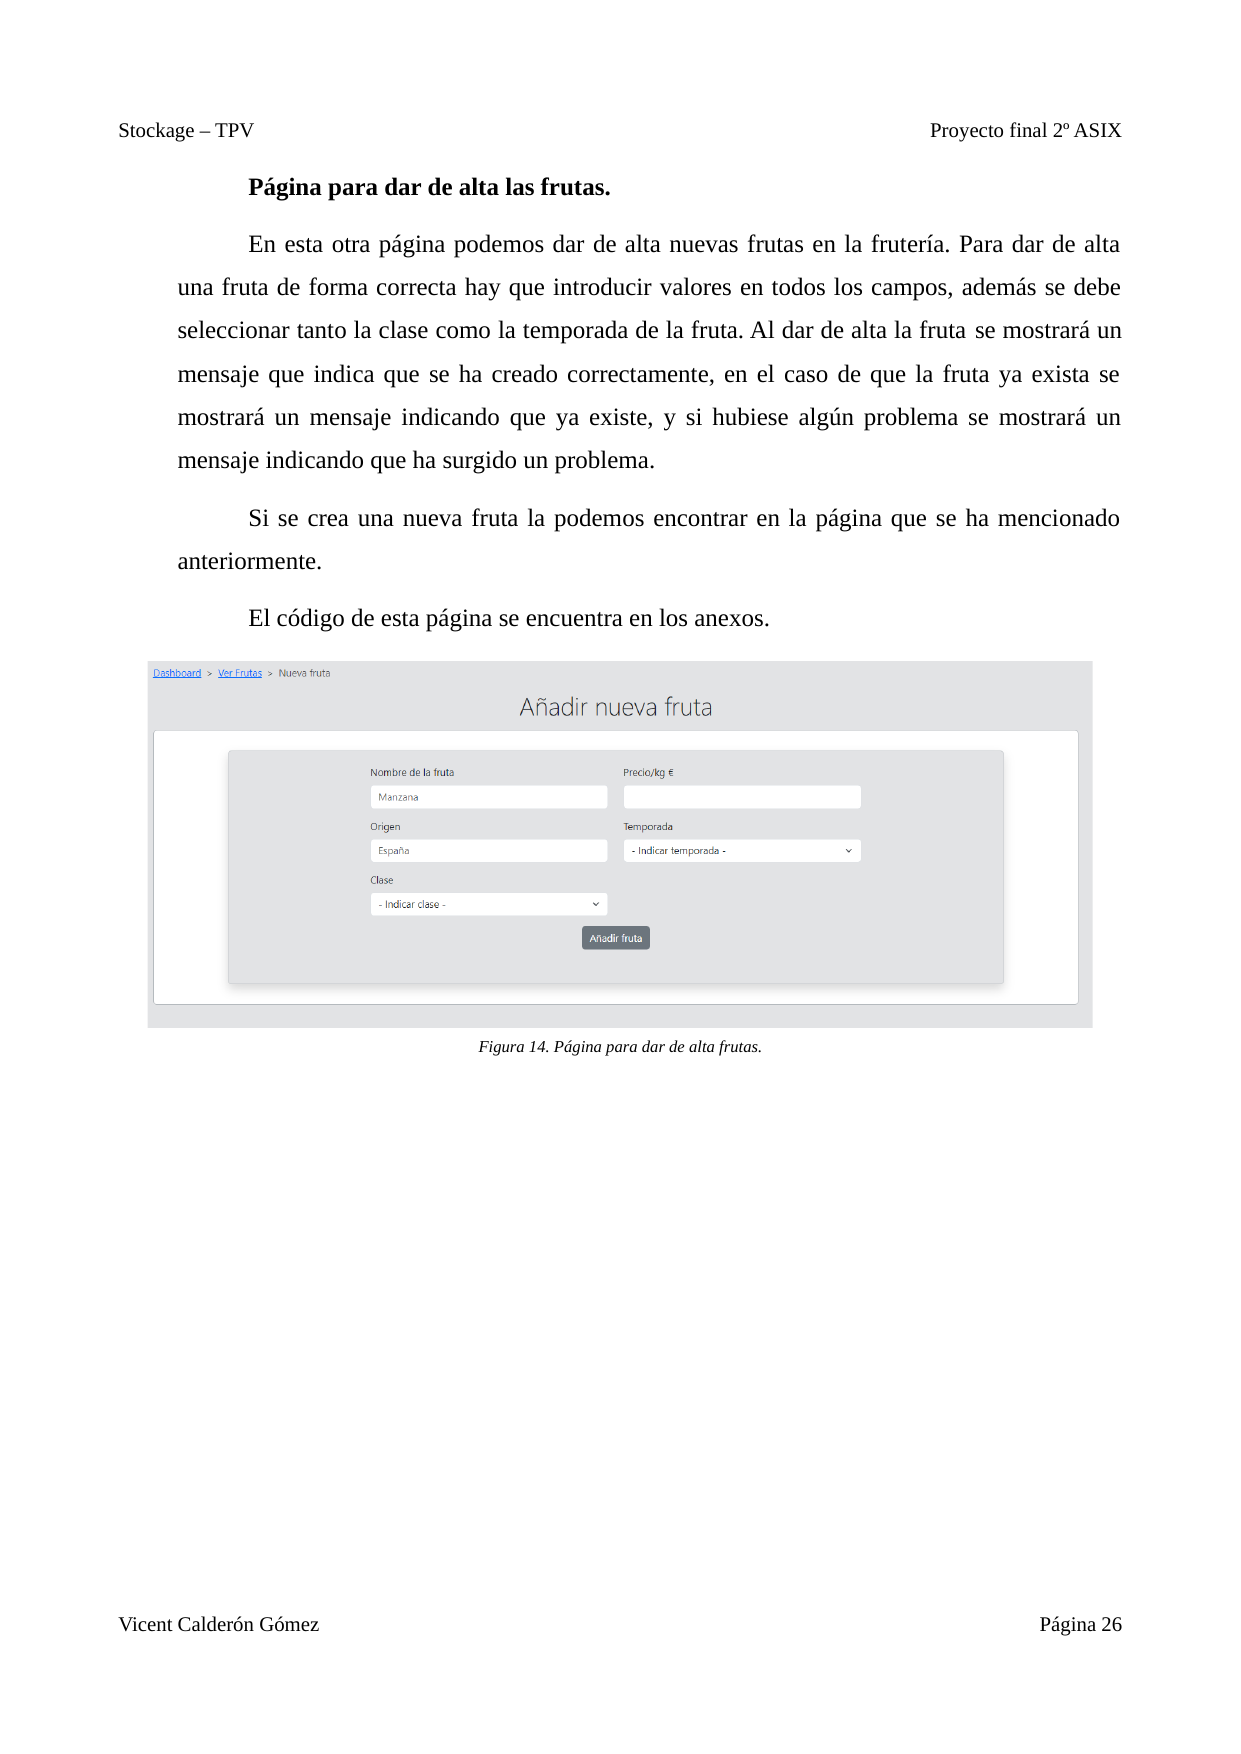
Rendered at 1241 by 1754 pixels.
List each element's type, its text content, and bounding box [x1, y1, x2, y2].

text Si se crea una nueva fruta la podemos encontrar en la página que se ha mencionado anteriormente. [177, 503, 1122, 574]
text El código de esta página se encuentra en los anexos. [177, 603, 1122, 632]
text Página para dar de alta las frutas. [177, 172, 1122, 200]
text En esta otra página podemos dar de alta nuevas frutas en la frutería. Para dar de alta una fruta de forma correcta hay que introducir valores en todos los campos, además se debe seleccionar tanto la clase como la temporada de la fruta. Al dar de alta la fruta se mostrará un mensaje que indica que se ha creado correctamente, en el caso de que la fruta ya exista se mostrará un mensaje indicando que ya existe, y si hubiese algún problema se mostrará un mensaje indicando que ha surgido un problema. [177, 229, 1122, 474]
text Figura 14. Página para dar de alta frutas. [118, 674, 1122, 1056]
picture [147, 661, 1093, 1028]
